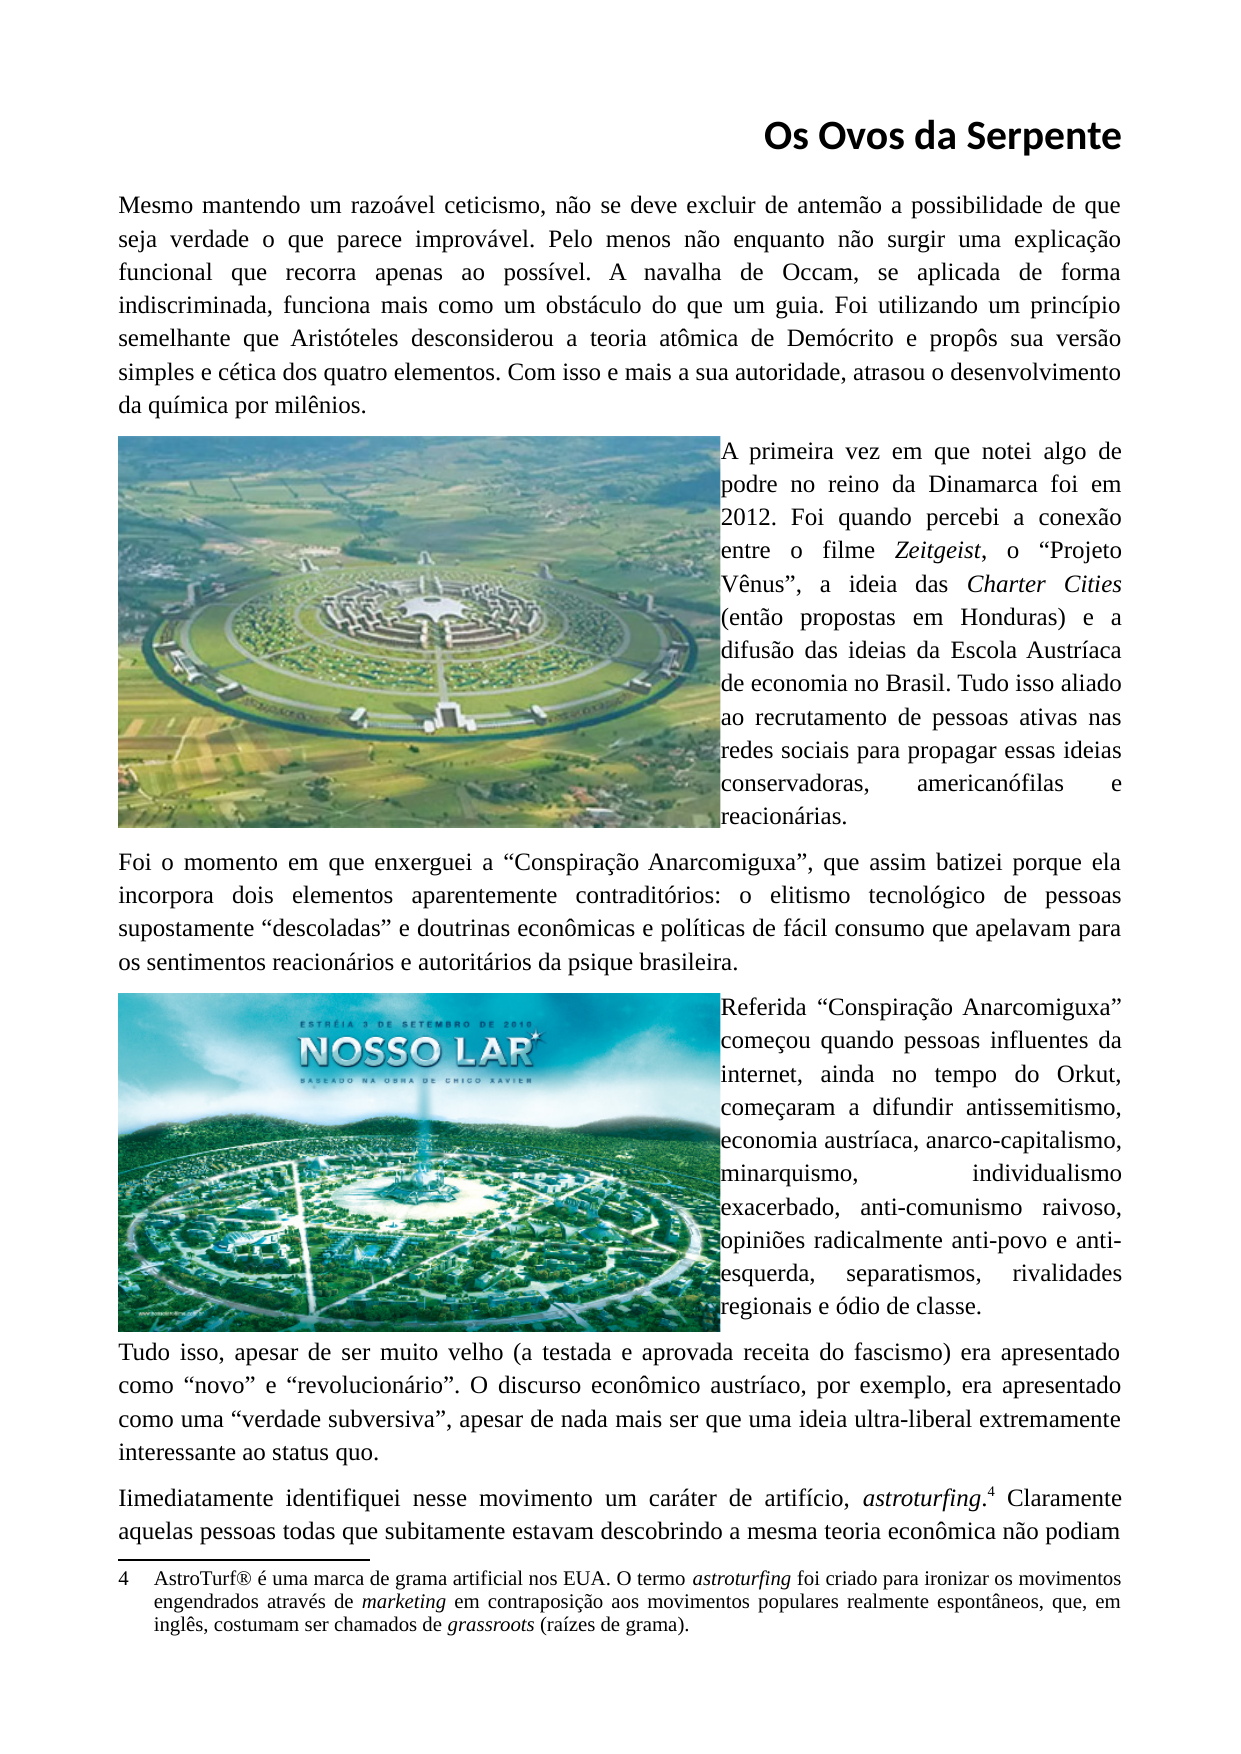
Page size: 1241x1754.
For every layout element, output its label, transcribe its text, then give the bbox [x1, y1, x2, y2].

text Iimediatamente identifiquei nesse movimento um caráter de artifício, astroturfing. Claramente aquelas pessoas todas que subitamente estavam descobrindo a mesma teoria econômica não podiam [118, 1484, 1122, 1544]
text Foi o momento em que enxerguei a “Conspiração Anarcomiguxa”, que assim batizei porque ela incorpora dois elementos aparentemente contraditórios: o elitismo tecnológico de pessoas supostamente “descoladas” e doutrinas econômicas e políticas de fácil consumo que apelavam para os sentimentos reacionários e autoritários da psique brasileira. [118, 848, 1122, 975]
text Mesmo mantendo um razoável ceticismo, não se deve excluir de antemão a possibilidade de que seja verdade o que parece improvável. Pelo menos não enquanto não surgir uma explicação funcional que recorra apenas ao possível. A navalha de Occam, se aplicada de forma indiscriminada, funciona mais como um obstáculo do que um guia. Foi utilizando um princípio semelhante que Aristóteles desconsiderou a teoria atômica de Demócrito e propôs sua versão simples e cética dos quatro elementos. Com isso e mais a sua autoridade, atrasou o desenvolvimento da química por milênios. [118, 192, 1122, 419]
text Referida “Conspiração Anarcomiguxa” começou quando pessoas influentes da internet, ainda no tempo do Orkut, começaram a difundir antissemitismo, economia austríaca, anarco-capitalismo, minarquismo, individualismo exacerbado, anti-comunismo raivoso, opiniões radicalmente anti-povo e anti-esquerda, separatismos, rivalidades regionais e ódio de classe. [721, 993, 1122, 1320]
subtitle Os Ovos da Serpente [118, 118, 1122, 160]
text A primeira vez em que notei algo de podre no reino da Dinamarca foi em 2012. Foi quando percebi a conexão entre o filme Zeitgeist, o “Projeto Vênus”, a ideia das Charter Cities (então propostas em Honduras) e a difusão das ideias da Escola Austríaca de economia no Brasil. Tudo isso aliado ao recrutamento de pessoas ativas nas redes sociais para propagar essas ideias conservadoras, americanófilas e reacionárias. [118, 437, 1122, 830]
text Tudo isso, apesar de ser muito velho (a testada e aprovada receita do fascismo) era apresentado como “novo” e “revolucionário”. O discurso econômico austríaco, por exemplo, era apresentado como uma “verdade subversiva”, apesar de nada mais ser que uma ideia ultra-liberal extremamente interessante ao status quo. [118, 1338, 1122, 1466]
text AstroTurf® é uma marca de grama artificial nos EUA. O termo astroturfing foi criado para ironizar os movimentos engendrados através de marketing em contraposição aos movimentos populares realmente espontâneos, que, em inglês, costumam ser chamados de grassroots (raízes de grama). [118, 1566, 1122, 1636]
picture [118, 436, 721, 828]
picture [118, 993, 721, 1332]
